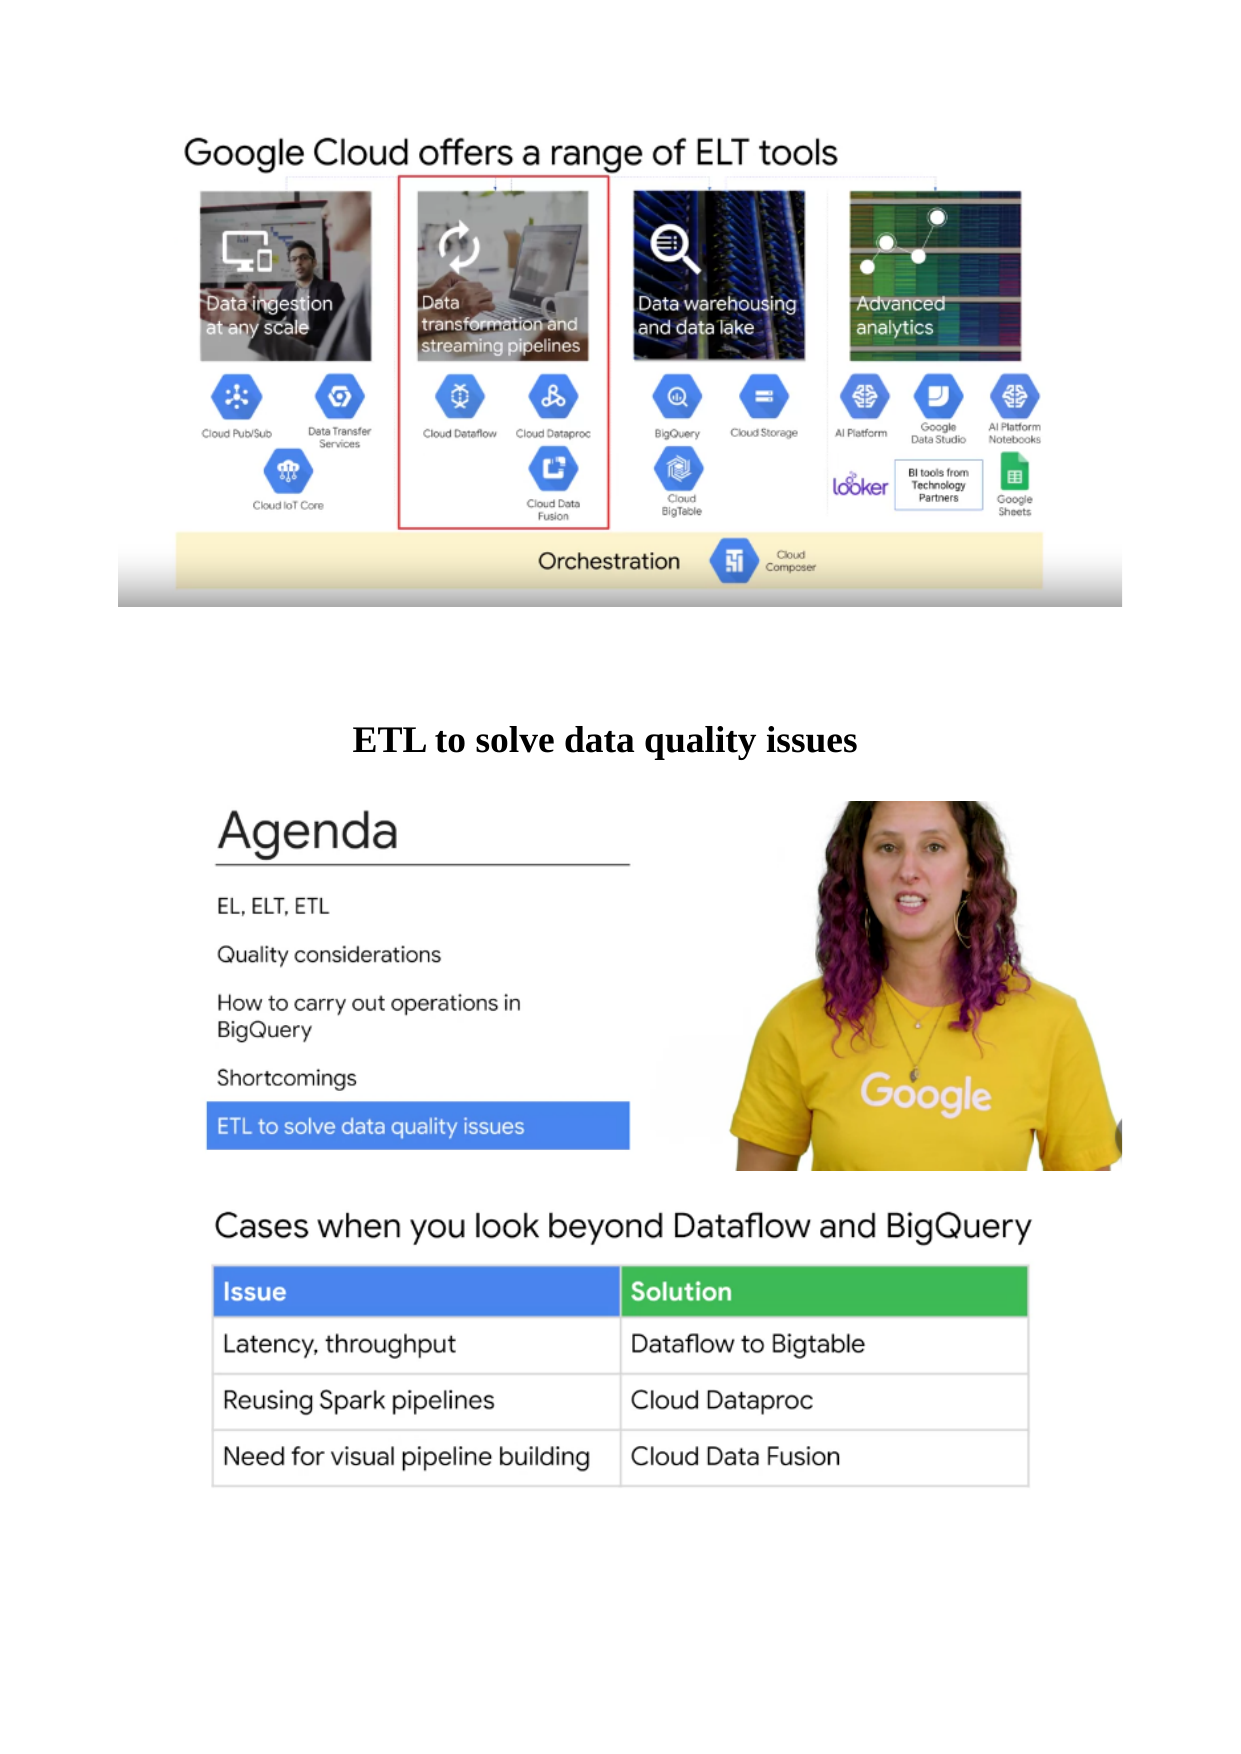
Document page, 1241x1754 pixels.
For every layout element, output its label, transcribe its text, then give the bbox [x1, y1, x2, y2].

picture [118, 118, 1123, 607]
picture [118, 1199, 1123, 1497]
picture [118, 801, 1123, 1171]
subtitle ETL to solve data quality issues [118, 717, 1122, 761]
